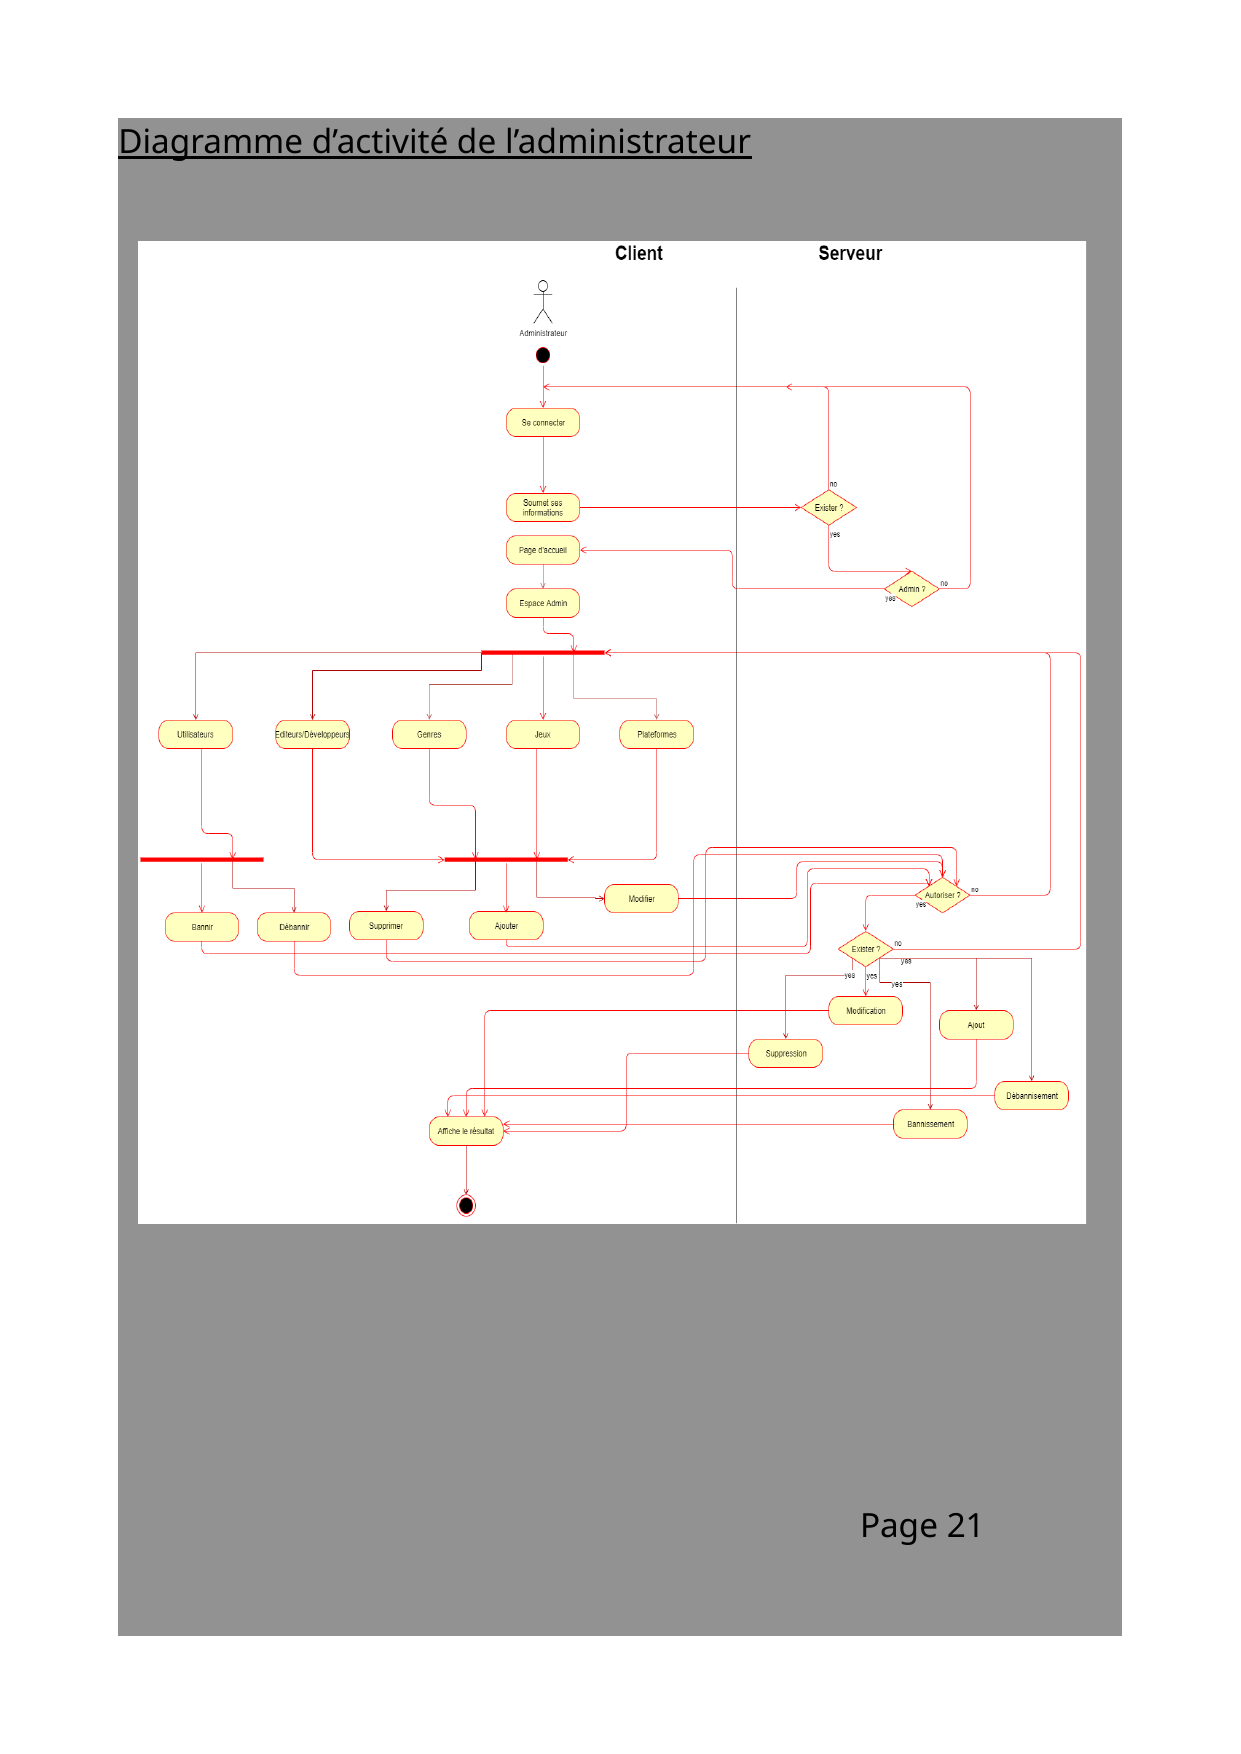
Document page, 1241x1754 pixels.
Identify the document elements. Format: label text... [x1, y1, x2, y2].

text Diagramme d’activité de l’administrateur [118, 118, 1122, 163]
text Page 21 [118, 1497, 1122, 1548]
picture [138, 241, 1087, 1224]
